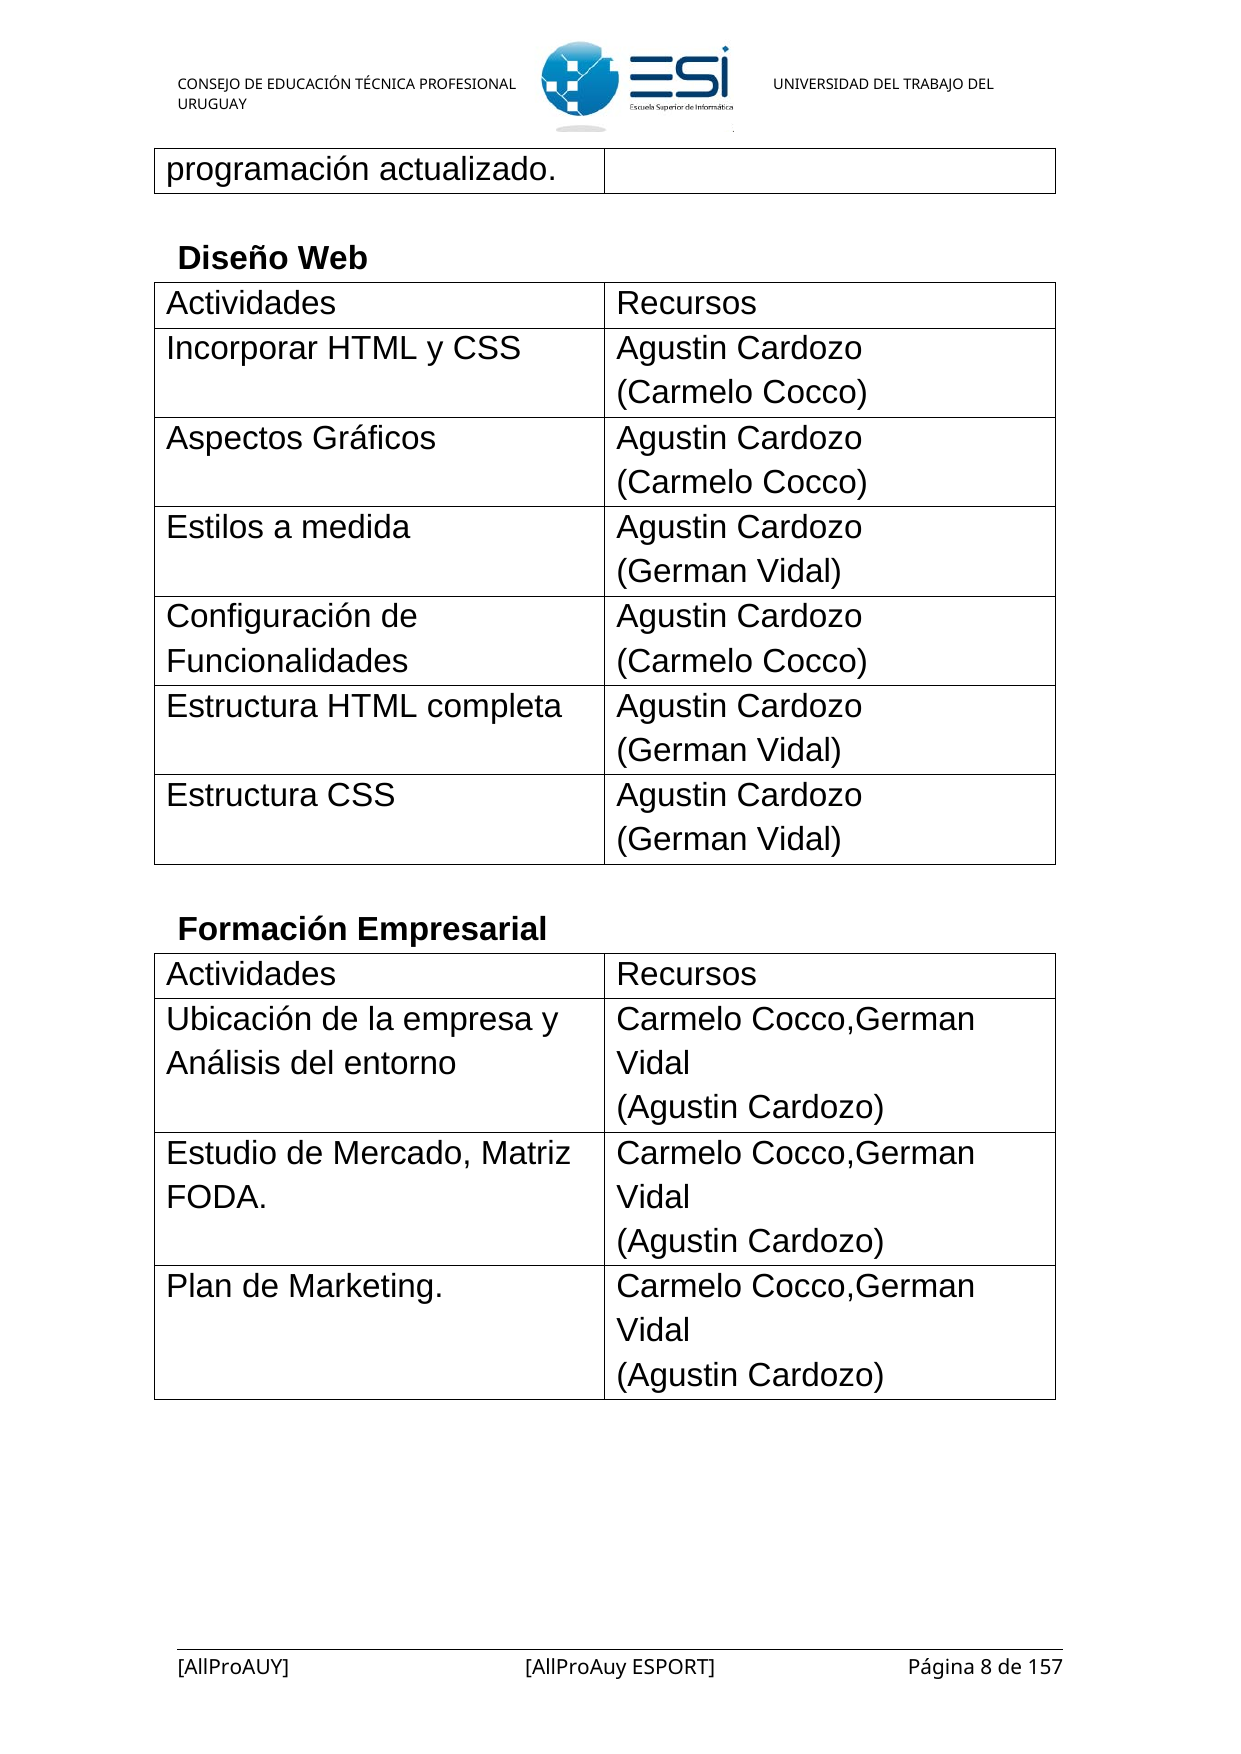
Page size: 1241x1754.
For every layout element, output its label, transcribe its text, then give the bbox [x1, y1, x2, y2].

table_cell Carmelo Cocco,German Vidal (Agustin Cardozo) [605, 1266, 1055, 1399]
table_header Actividades [155, 954, 604, 998]
table_cell Estudio de Mercado, Matriz FODA. [155, 1133, 604, 1265]
table_header Recursos [605, 954, 1055, 998]
table_cell Agustin Cardozo (German Vidal) [605, 686, 1055, 774]
table_cell Plan de Marketing. [155, 1266, 604, 1399]
table_header Recursos [605, 283, 1055, 327]
table_cell Agustin Cardozo (German Vidal) [605, 507, 1055, 596]
table_cell Agustin Cardozo (Carmelo Cocco) [605, 329, 1055, 417]
table_cell Ubicación de la empresa y Análisis del entorno [155, 999, 604, 1132]
table_cell Agustin Cardozo (Carmelo Cocco) [605, 597, 1055, 685]
text Formación Empresarial [177, 909, 1063, 947]
table_cell Configuración de Funcionalidades [155, 597, 604, 685]
table_cell programación actualizado. [155, 149, 604, 193]
table_cell Agustin Cardozo (Carmelo Cocco) [605, 418, 1055, 506]
table_cell Agustin Cardozo (German Vidal) [605, 775, 1055, 864]
picture [534, 39, 734, 132]
table_cell Aspectos Gráficos [155, 418, 604, 506]
table_cell Carmelo Cocco,German Vidal (Agustin Cardozo) [605, 1133, 1055, 1265]
table_cell Carmelo Cocco,German Vidal (Agustin Cardozo) [605, 999, 1055, 1132]
table_cell Estructura CSS [155, 775, 604, 864]
table_header Actividades [155, 283, 604, 327]
table_cell Estilos a medida [155, 507, 604, 596]
table_cell Estructura HTML completa [155, 686, 604, 774]
table_cell Incorporar HTML y CSS [155, 329, 604, 417]
table_cell [605, 149, 1055, 193]
text Diseño Web [177, 238, 1063, 276]
